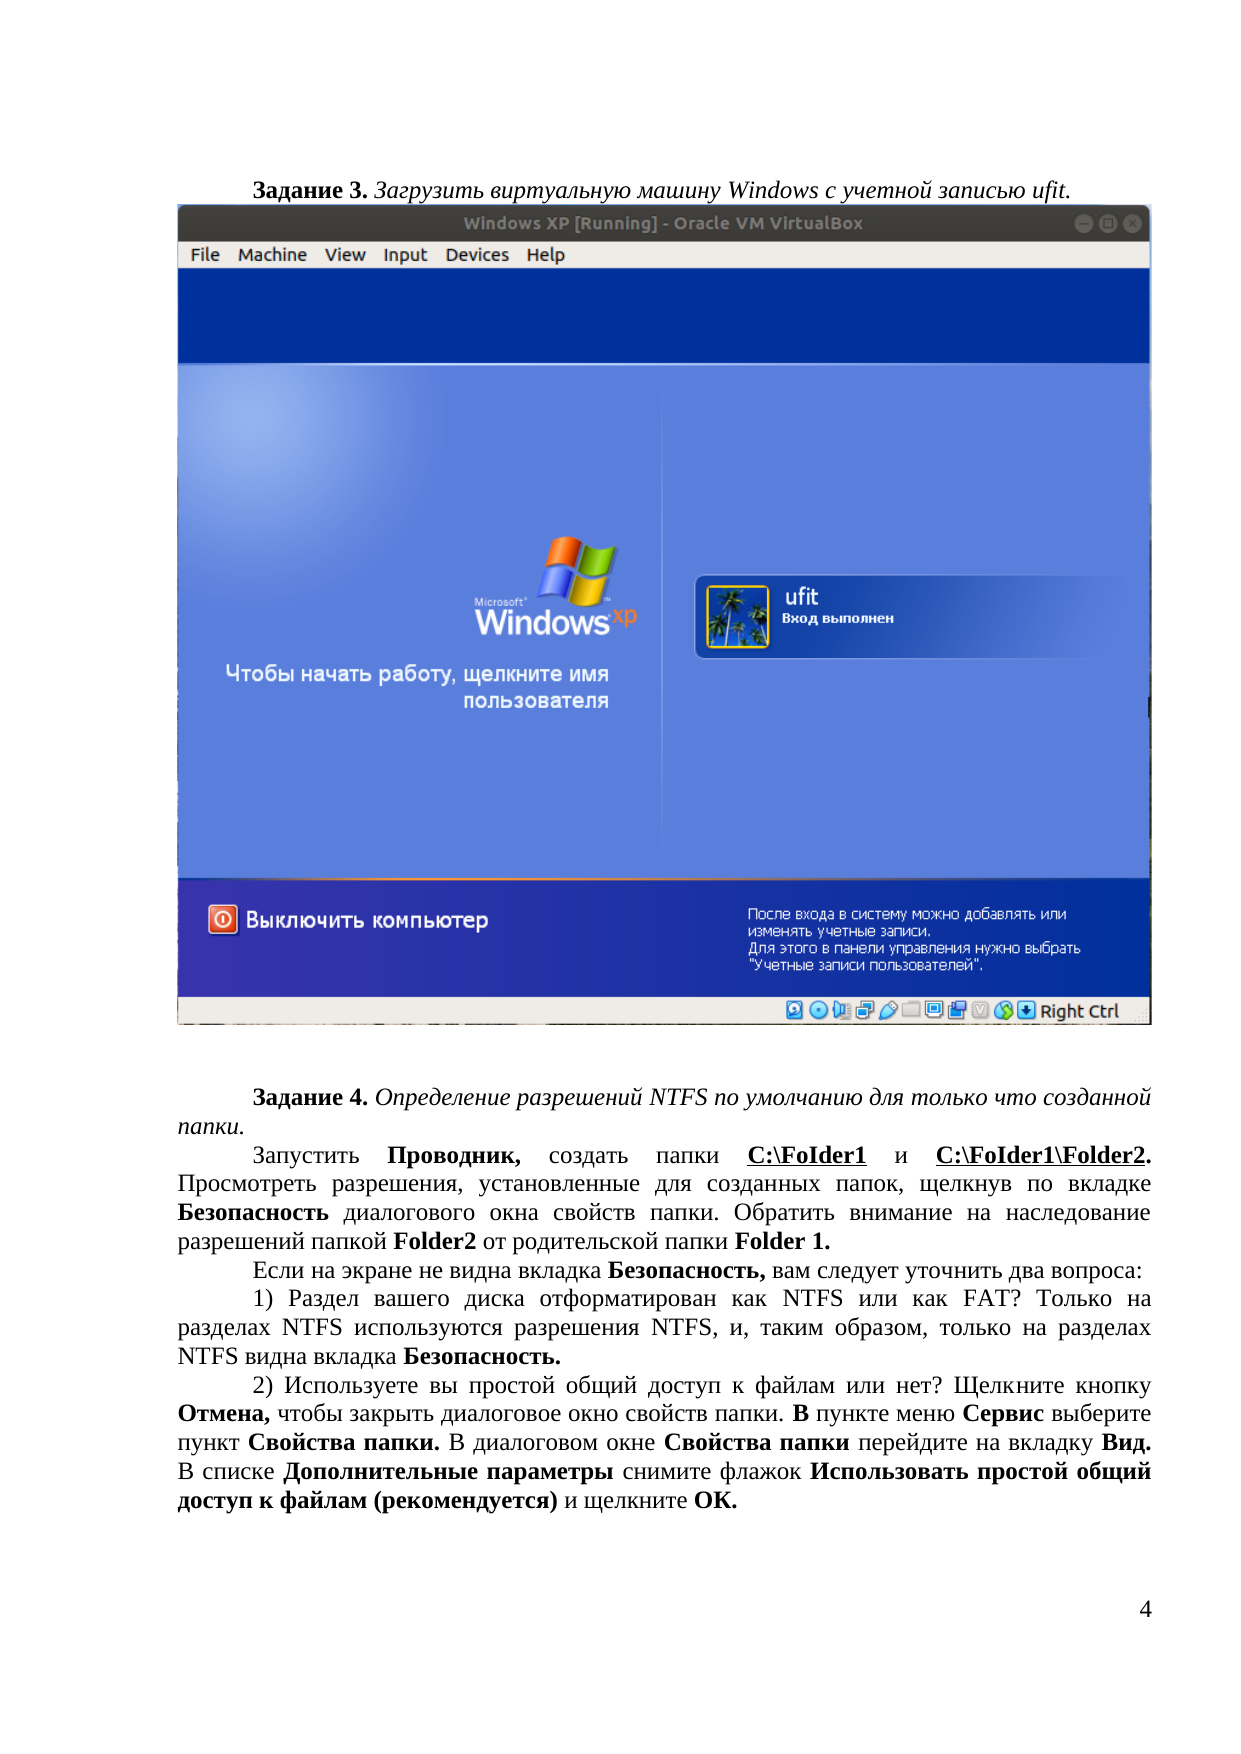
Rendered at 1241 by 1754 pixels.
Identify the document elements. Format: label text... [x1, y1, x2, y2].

text 1) Раздел вашего диска отформатирован как NTFS или как FAT? Только на разделах NTFS используются разрешения NTFS, и, таким обра­зом, только на разделах NTFS видна вкладка Безопасность. [177, 1283, 1152, 1370]
text Если на экране не видна вкладка Безопасность, вам следует уточ­нить два вопроса: [177, 1255, 1152, 1283]
text Запустить Проводник, создать папки C:\FoIder1 и C:\FoIder1\Folder2. Просмотреть разрешения, установленные для создан­ных папок, щелкнув по вкладке Безопасность диалогового окна свойств папки. Обратить внимание на наследование разрешений папкой Folder2 от родительской папки Folder 1. [177, 1140, 1152, 1255]
text Задание 3. Загрузить виртуальную машину Windows с учетной записью ufit. [177, 176, 1152, 204]
picture [177, 204, 1152, 1025]
text Задание 4. Определение разрешений NTFS по умолчанию для только что созданной папки. [177, 1082, 1152, 1140]
text 2) Используете вы простой общий доступ к файлам или нет? Щелк­ните кнопку Отмена, чтобы закрыть диалоговое окно свойств папки. В пункте меню Сервис выберите пункт Свойства папки. В диалоговом окне Свойства папки перейдите на вкладку Вид. В списке Дополнительные параметры снимите флажок Использовать простой общий доступ к файлам (рекомендуется) и щелкните ОК. [177, 1370, 1152, 1513]
